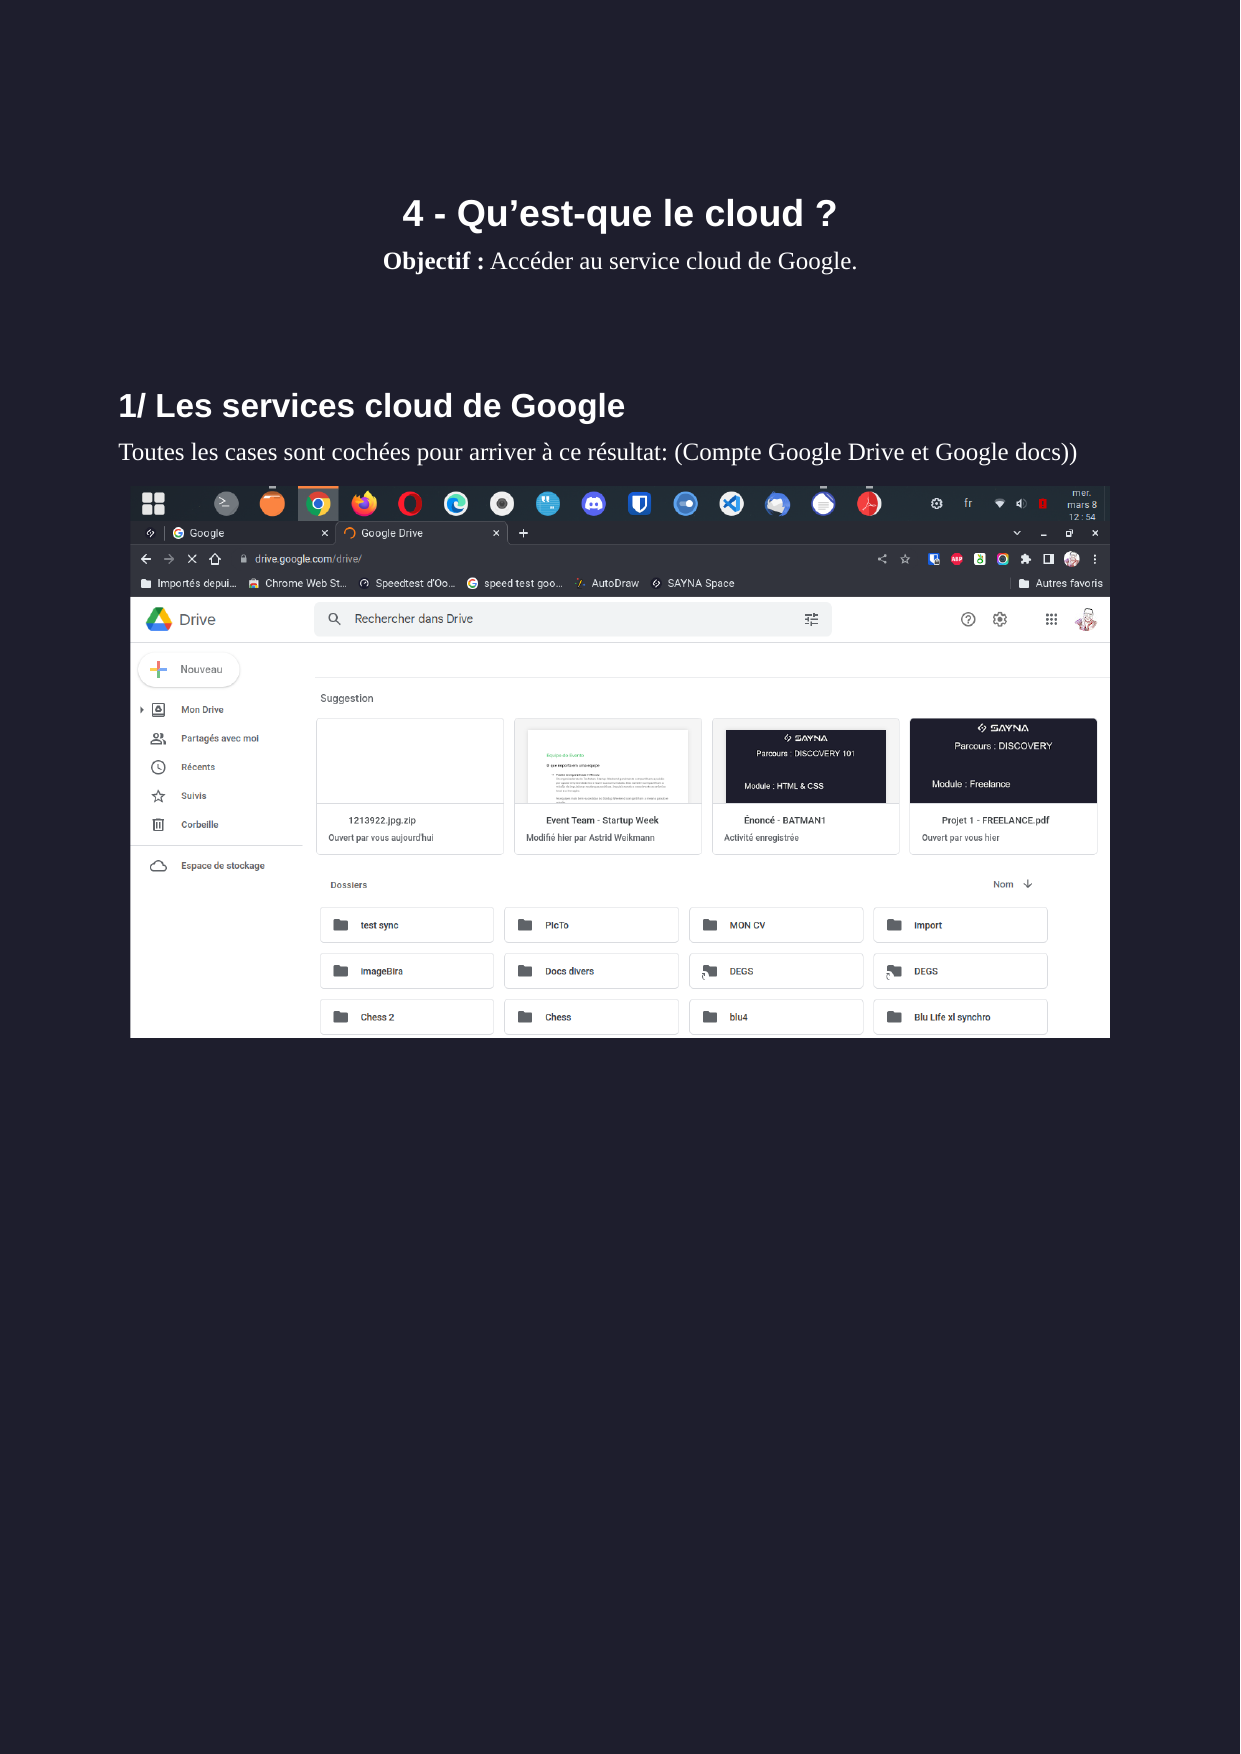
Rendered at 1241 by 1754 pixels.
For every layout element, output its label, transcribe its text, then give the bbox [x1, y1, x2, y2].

text Toutes les cases sont cochées pour arriver à ce résultat: (Compte Google Drive et Google docs)) [118, 437, 1122, 466]
picture [130, 486, 1110, 1038]
subtitle 1/ Les services cloud de Google [118, 387, 1122, 425]
text Objectif : Accéder au service cloud de Google. [118, 246, 1122, 275]
subtitle 4 - Qu’est-que le cloud ? [118, 191, 1122, 234]
